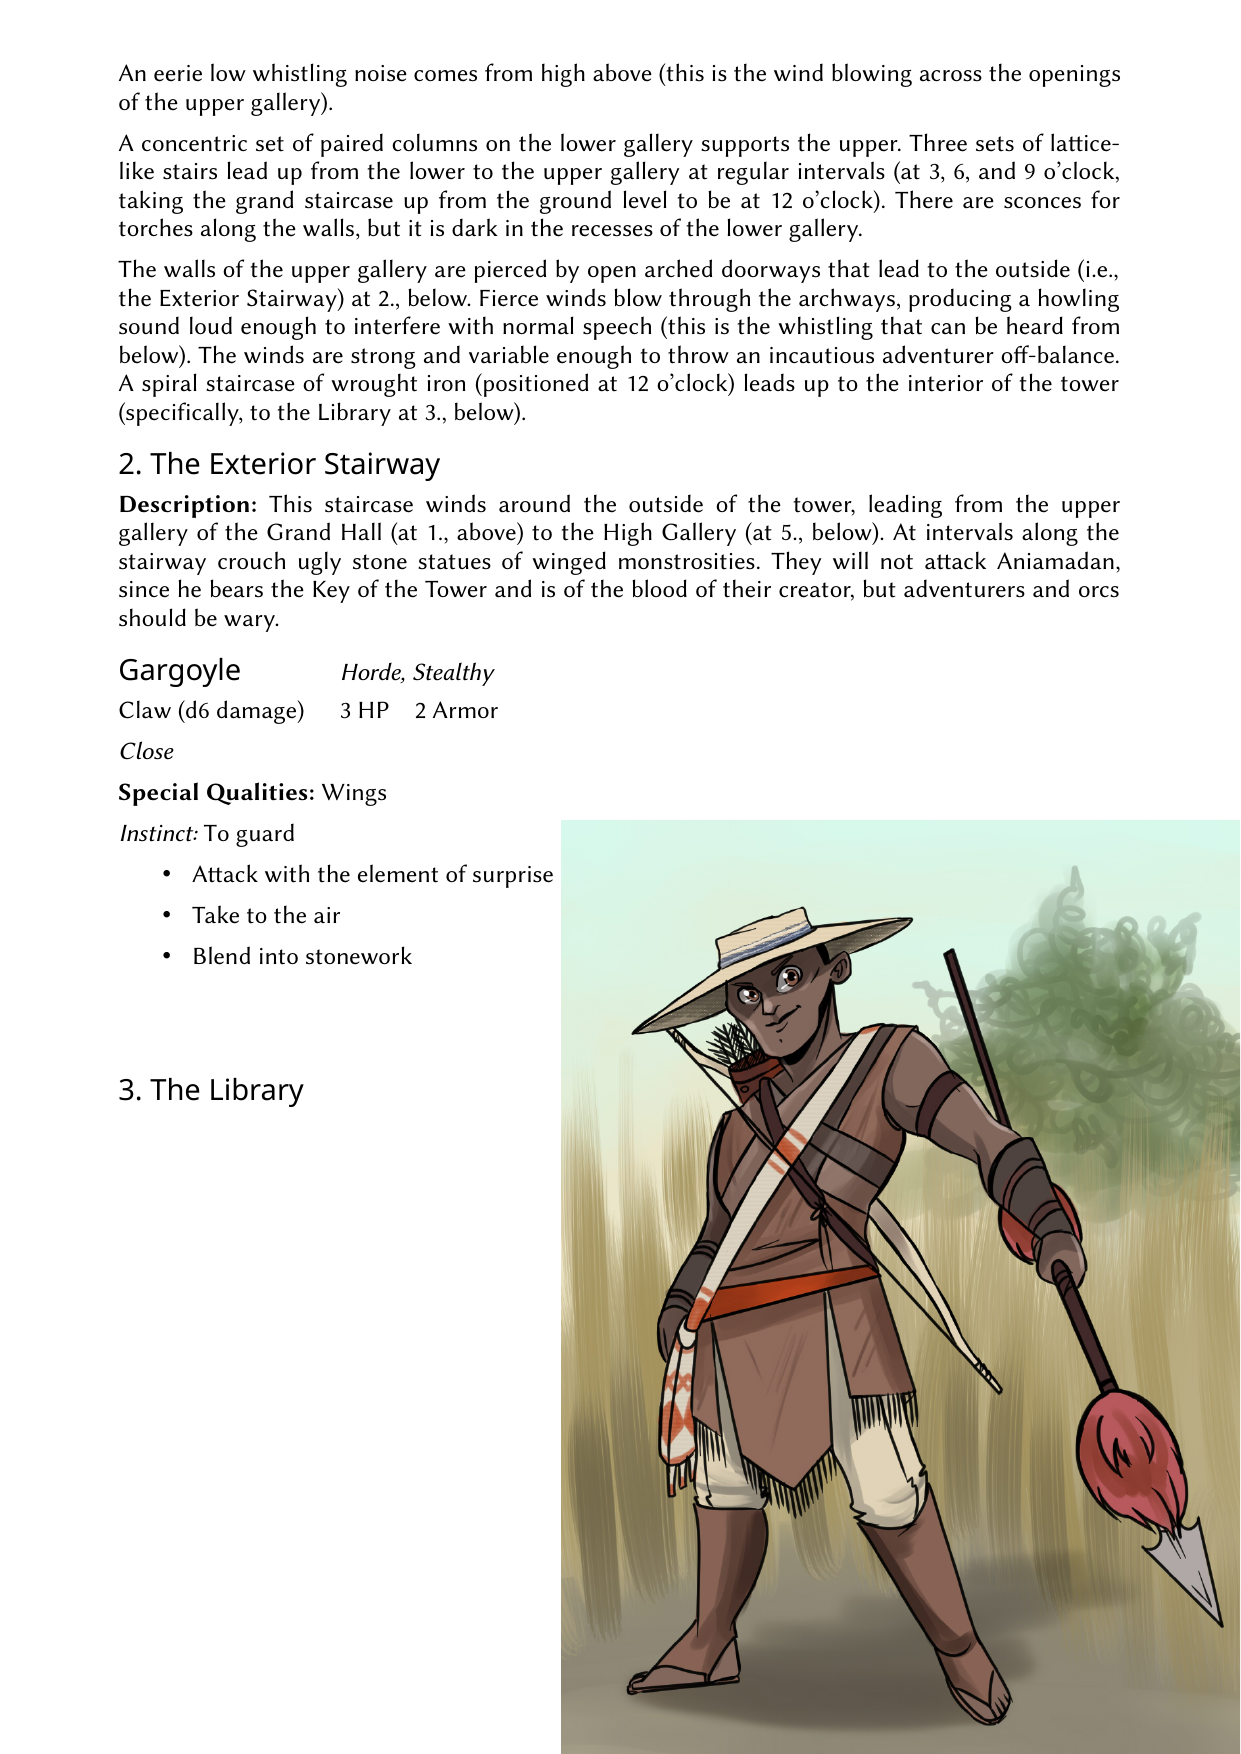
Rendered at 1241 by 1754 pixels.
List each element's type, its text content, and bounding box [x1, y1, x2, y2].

text The walls of the upper gallery are pierced by open arched doorways that lead to the outside (i.e., the Exterior Stairway) at 2., below. Fierce winds blow through the archways, producing a howling sound loud enough to interfere with normal speech (this is the whistling that can be heard from below). The winds are strong and variable enough to throw an incautious adventurer off-balance. A spiral staircase of wrought iron (positioned at 12 o’clock) leads up to the interior of the tower (specifically, to the Library at 3., below). [118, 255, 1122, 427]
text Special Qualities: Wings [118, 778, 1122, 807]
text Claw (d6 damage) 3 HP 2 Armor [118, 696, 1122, 724]
subtitle 2. The Exterior Stairway [118, 443, 1122, 483]
list Take to the air [162, 901, 561, 930]
subtitle 3. The Library [118, 1069, 561, 1109]
subtitle Gargoyle Horde, Stealthy [118, 649, 1122, 689]
picture [561, 820, 1241, 1754]
text Instinct: To guard [118, 819, 1122, 848]
text An eerie low whistling noise comes from high above (this is the wind blowing across the openings of the upper gallery). [118, 59, 1122, 116]
text A concentric set of paired columns on the lower gallery supports the upper. Three sets of lattice-like stairs lead up from the lower to the upper gallery at regular intervals (at 3, 6, and 9 o’clock, taking the grand staircase up from the ground level to be at 12 o’clock). There are sconces for torches along the walls, but it is dark in the recesses of the lower gallery. [118, 129, 1122, 243]
text Close [118, 737, 1122, 766]
list Attack with the element of surprise [162, 860, 561, 889]
list Blend into stonework [162, 942, 561, 971]
text Description: This staircase winds around the outside of the tower, leading from the upper gallery of the Grand Hall (at 1., above) to the High Gallery (at 5., below). At intervals along the stairway crouch ugly stone statues of winged monstrosities. They will not attack Aniamadan, since he bears the Key of the Tower and is of the blood of their creator, but adventurers and orcs should be wary. [118, 490, 1122, 633]
